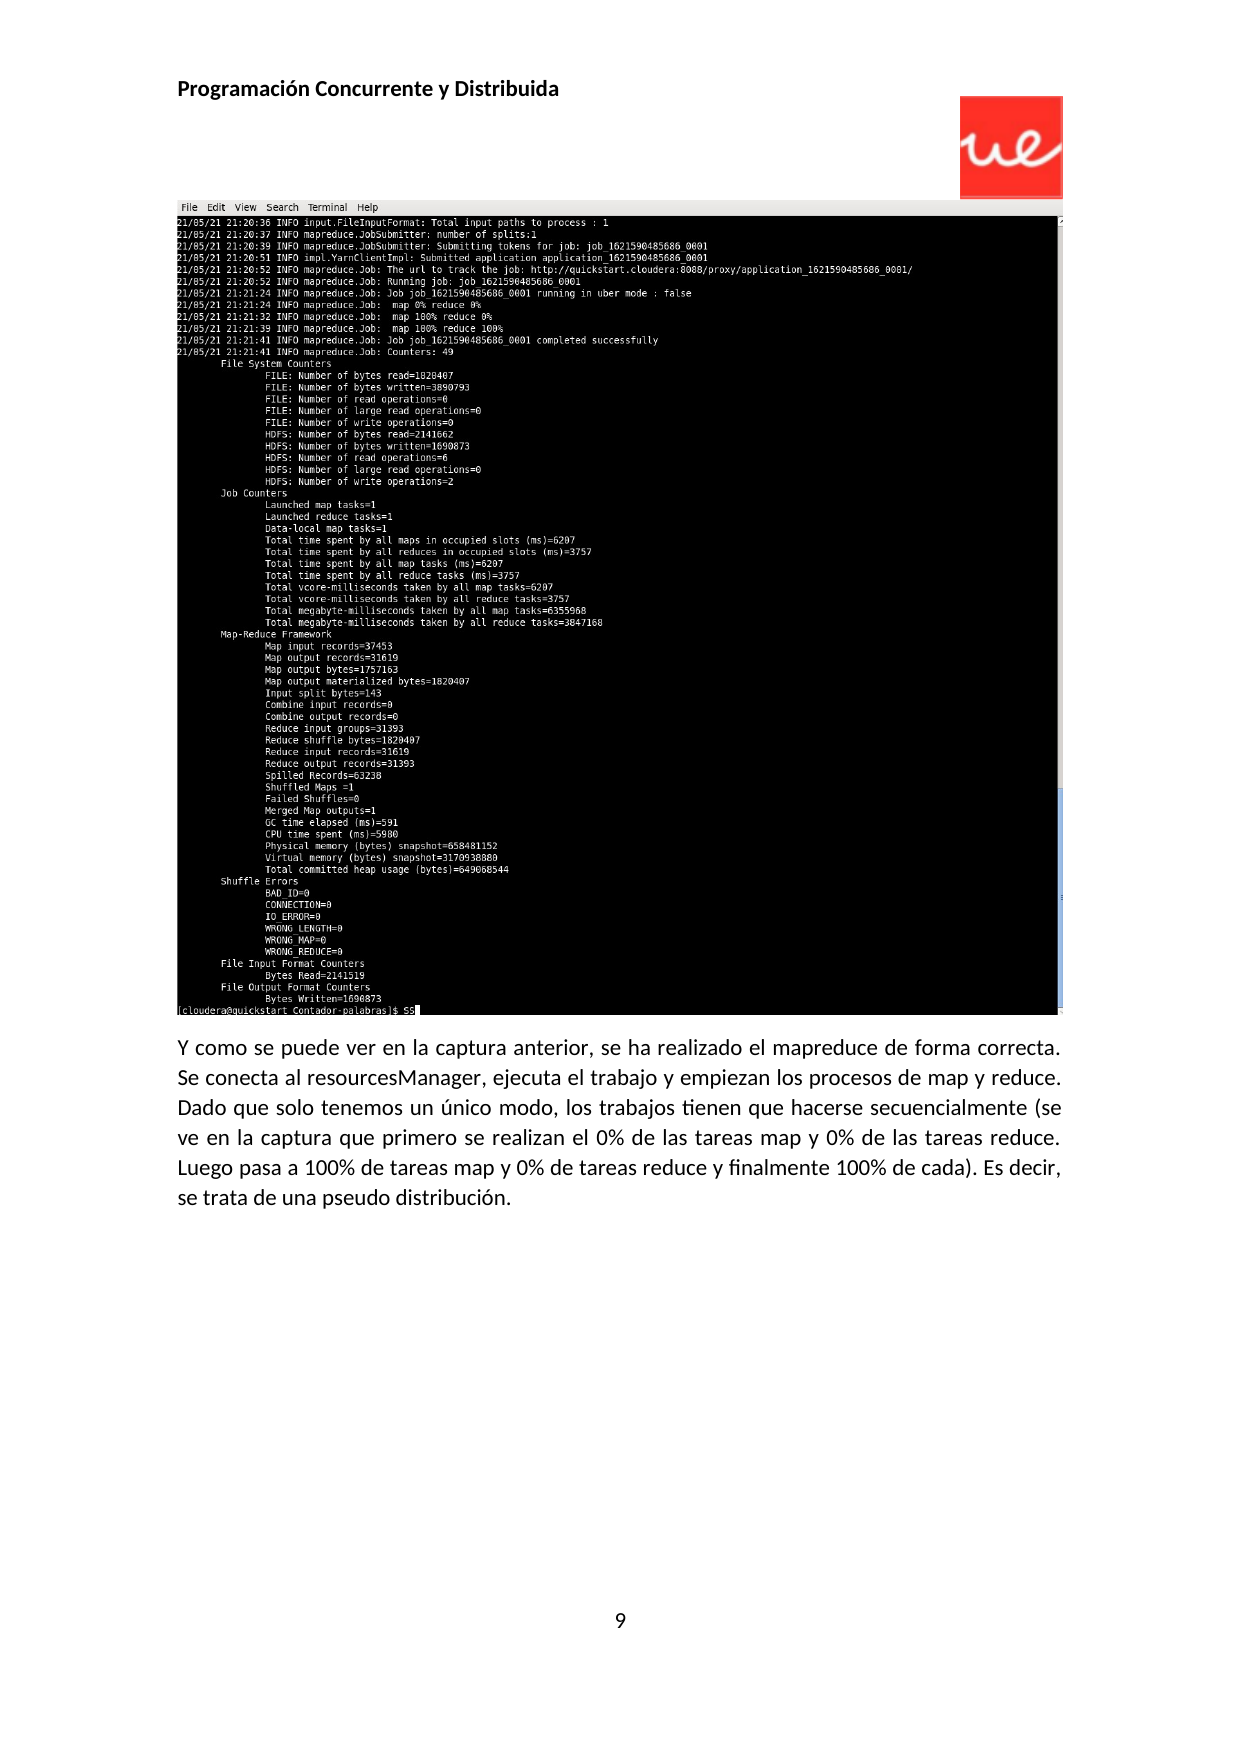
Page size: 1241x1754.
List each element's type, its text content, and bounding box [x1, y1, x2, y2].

text Y como se puede ver en la captura anterior, se ha realizado el mapreduce de forma correcta. Se conecta al resourcesManager, ejecuta el trabajo y empiezan los procesos de map y reduce. Dado que solo tenemos un único modo, los trabajos tienen que hacerse secuencialmente (se ve en la captura que primero se realizan el 0% de las tareas map y 0% de las tareas reduce. Luego pasa a 100% de tareas map y 0% de tareas reduce y finalmente 100% de cada). Es decir, se trata de una pseudo distribución. [177, 1033, 1063, 1211]
